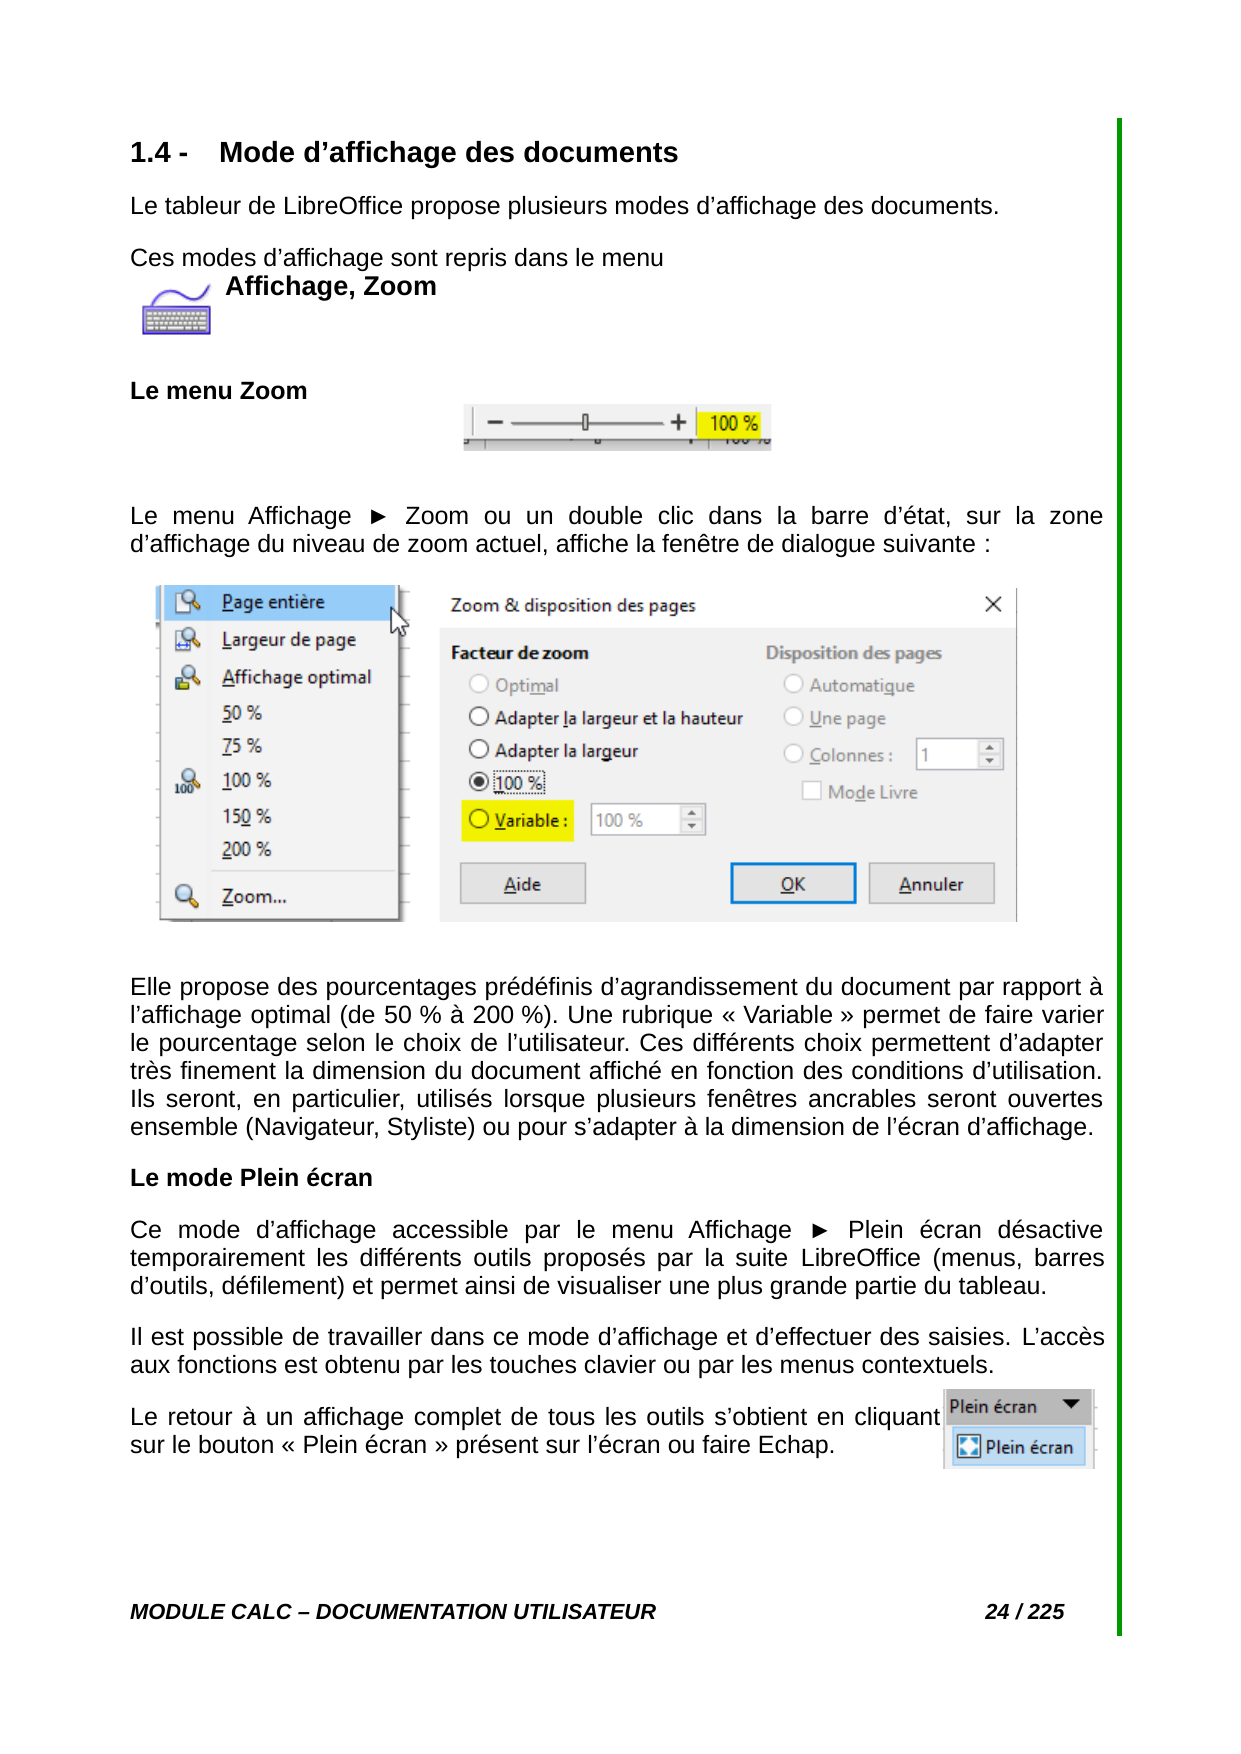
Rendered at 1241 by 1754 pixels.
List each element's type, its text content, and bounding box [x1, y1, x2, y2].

text Le menu Affichage ► Zoom ou un double clic dans la barre d’état, sur la zone d’affichage du niveau de zoom actuel, affiche la fenêtre de dialogue suivante : [130, 502, 1105, 557]
picture [155, 585, 411, 922]
text Le retour à un affichage complet de tous les outils s’obtient en cliquant sur le bouton « Plein écran » présent sur l’écran ou faire Echap. [130, 1403, 942, 1458]
text Le menu Zoom [130, 377, 1105, 405]
text Ces modes d’affichage sont repris dans le menu [130, 243, 1105, 271]
text Affichage, Zoom [130, 271, 1105, 302]
text Il est possible de travailler dans ce mode d’affichage et d’effectuer des saisies. L’accès aux fonctions est obtenu par les touches clavier ou par les menus contextuels. [130, 1323, 1105, 1379]
text Le mode Plein écran [130, 1164, 1105, 1192]
text Ce mode d’affichage accessible par le menu Affichage ► Plein écran désactive temporairement les différents outils proposés par la suite LibreOffice (menus, barres d’outils, défilement) et permet ainsi de visualiser une plus grande partie du tableau. [130, 1216, 1105, 1299]
text Le tableur de LibreOffice propose plusieurs modes d’affichage des documents. [130, 192, 1105, 220]
subtitle Mode d’affichage des documents [130, 136, 1105, 168]
text Elle propose des pourcentages prédéfinis d’agrandissement du document par rapport à l’affichage optimal (de 50 % à 200 %). Une rubrique « Variable » permet de faire varier le pourcentage selon le choix de l’utilisateur. Ces différents choix permettent d’adapter très finement la dimension du document affiché en fonction des conditions d’utilisation. Ils seront, en particulier, utilisés lorsque plusieurs fenêtres ancrables seront ouvertes ensemble (Navigateur, Styliste) ou pour s’adapter à la dimension de l’écran d’affichage. [130, 973, 1105, 1141]
picture [138, 273, 213, 349]
picture [463, 404, 772, 451]
picture [439, 588, 1018, 922]
picture [942, 1389, 1098, 1469]
